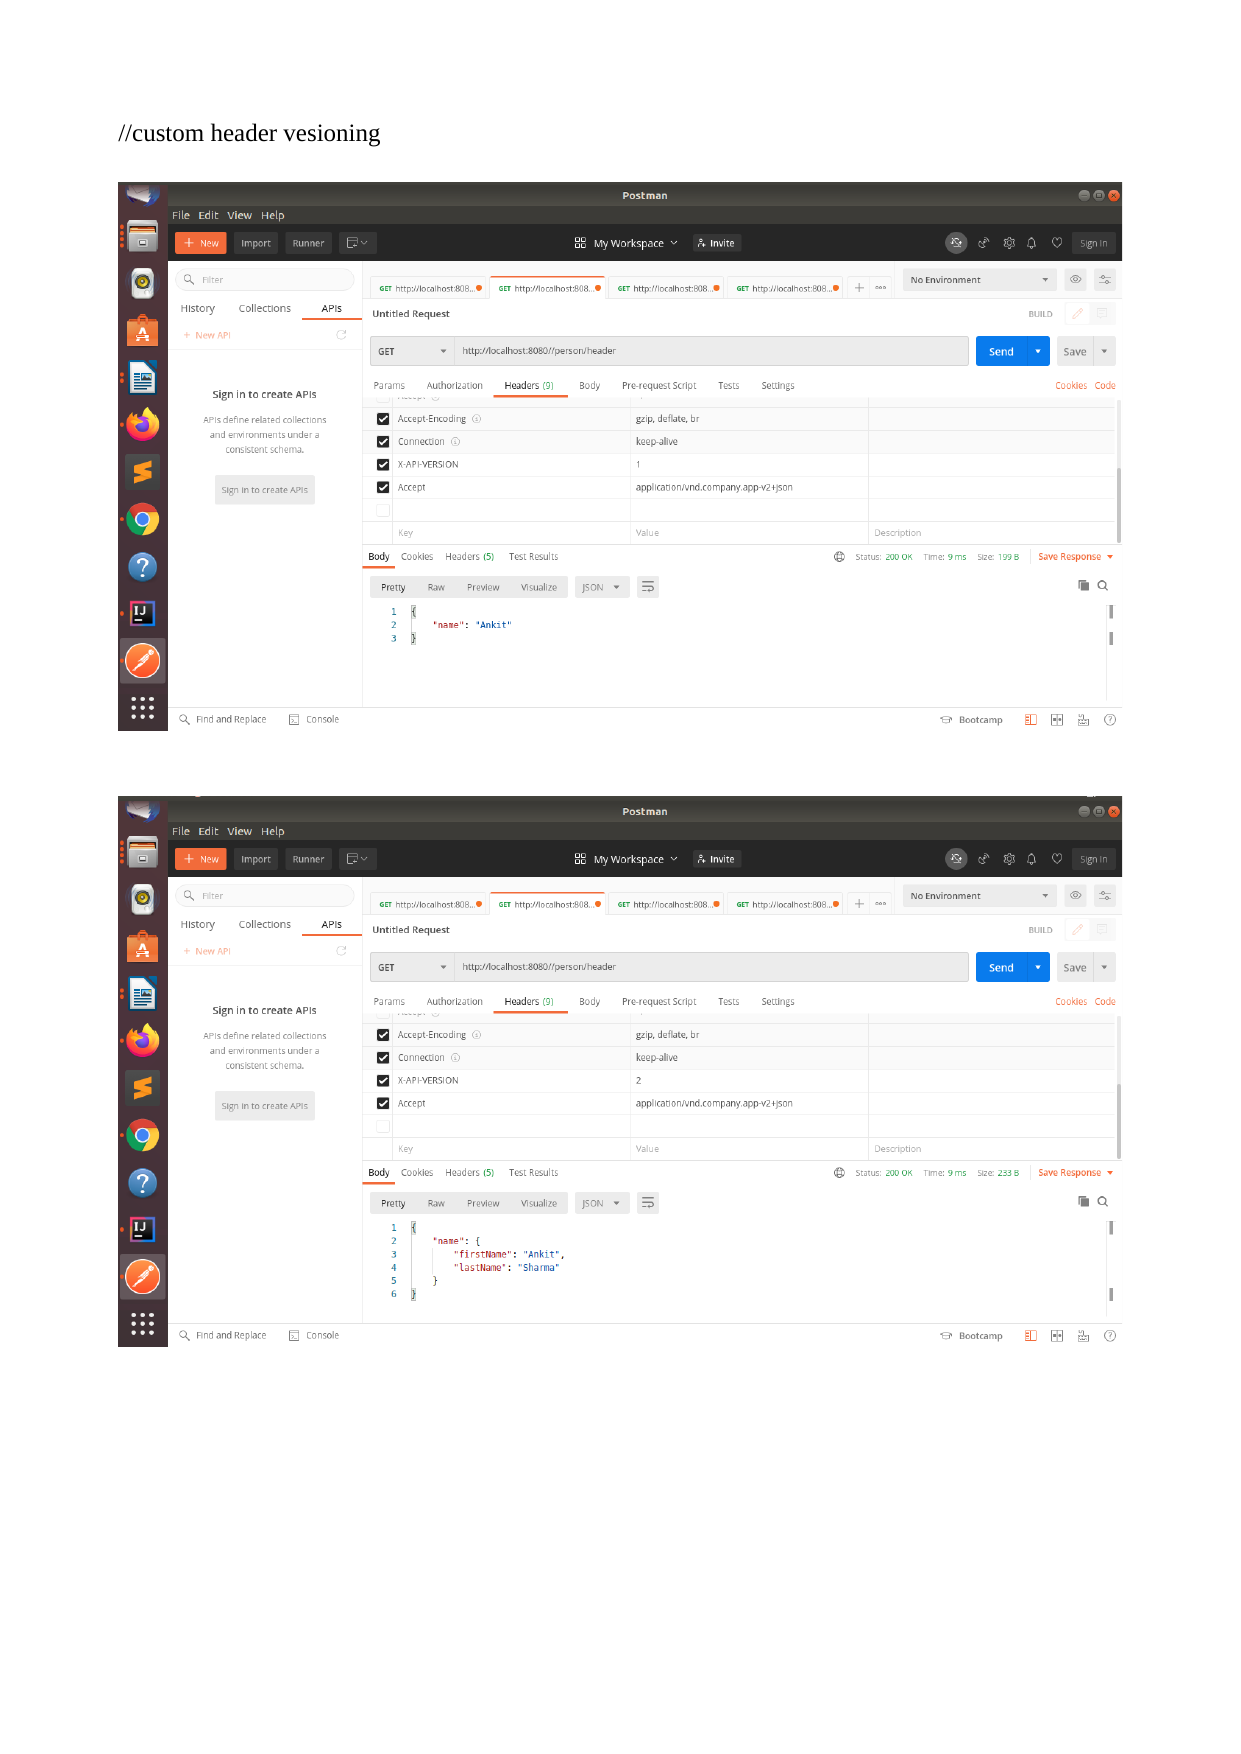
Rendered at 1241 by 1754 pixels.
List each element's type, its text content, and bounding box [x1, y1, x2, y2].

picture [118, 796, 1123, 1347]
picture [118, 182, 1123, 731]
text //custom header vesioning [118, 118, 1122, 147]
